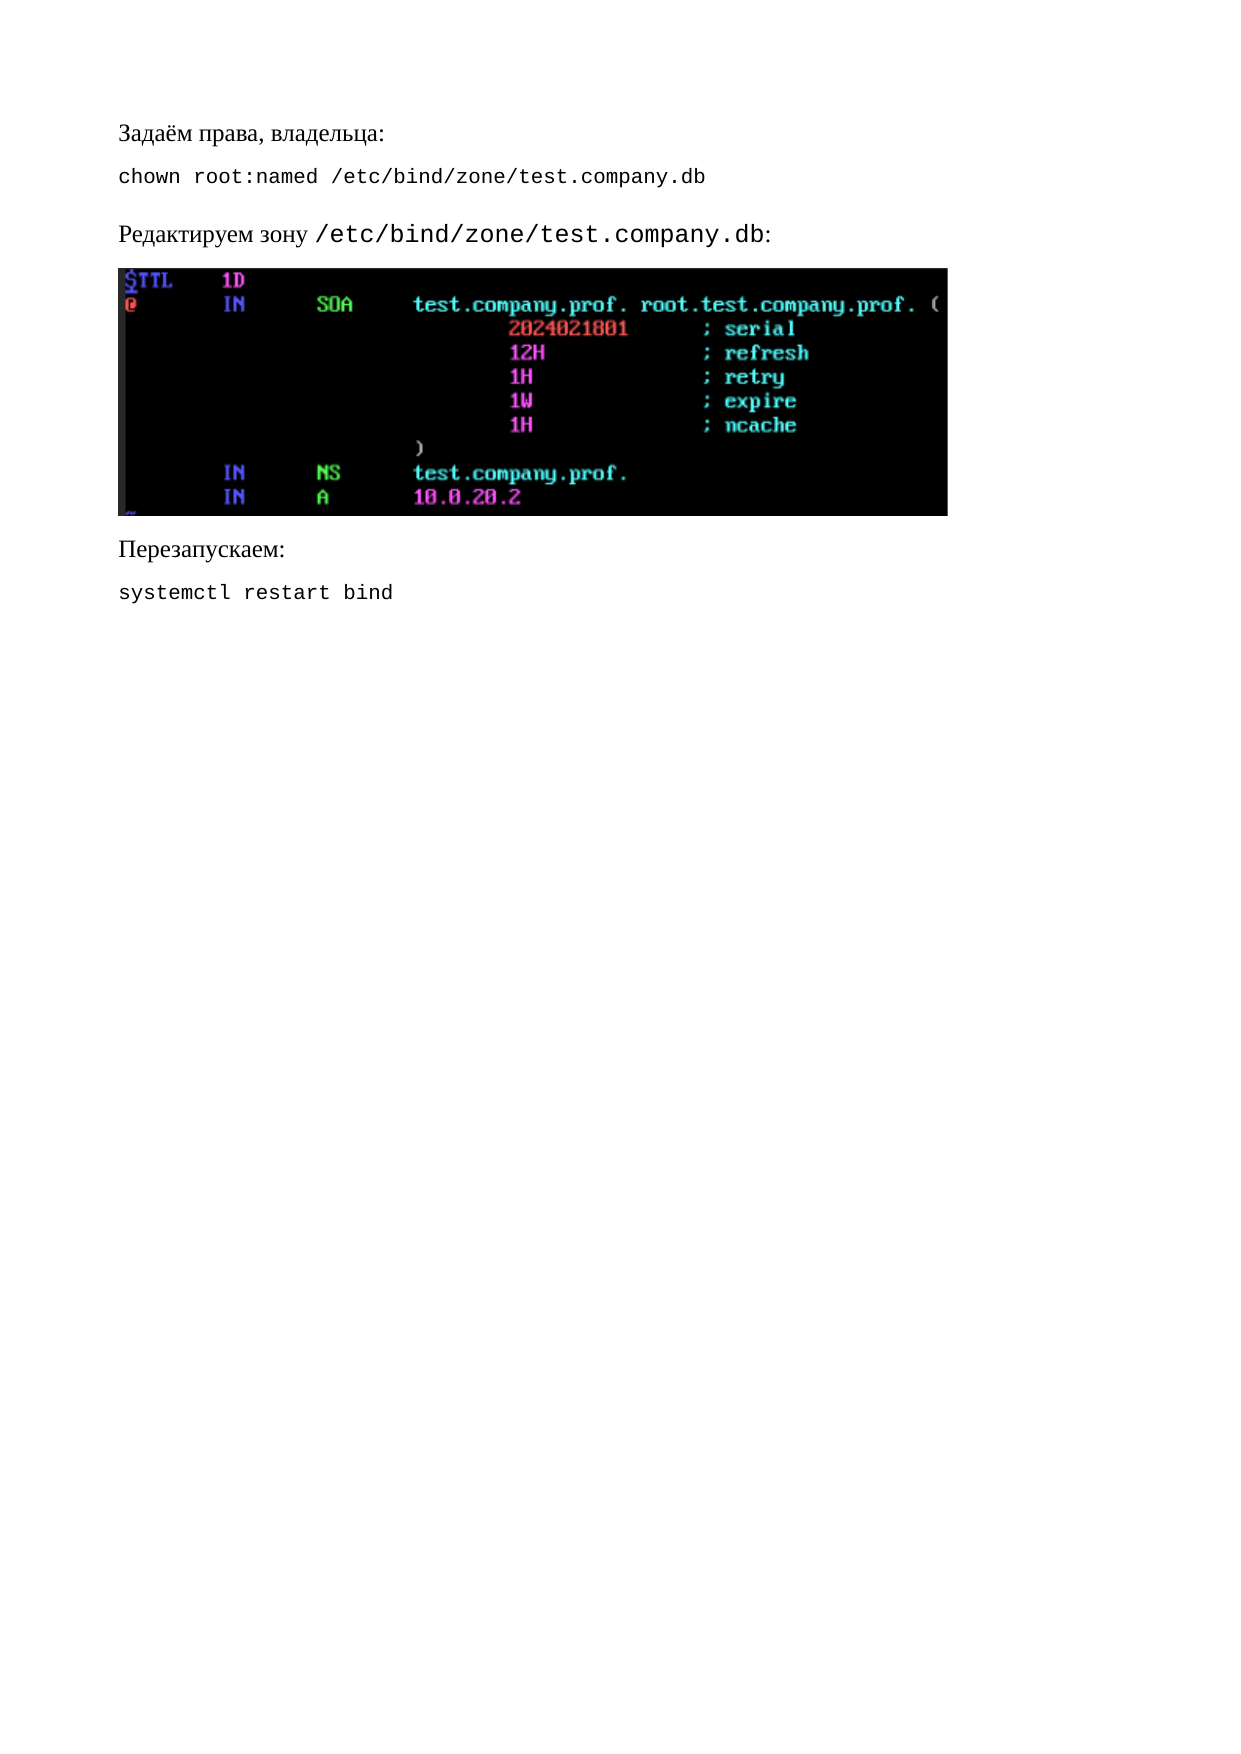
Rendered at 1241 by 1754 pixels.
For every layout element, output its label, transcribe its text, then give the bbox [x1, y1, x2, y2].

text Редактируем зону /etc/bind/zone/test.company.db: [118, 219, 1122, 250]
text Задаём права, владельца: [118, 118, 1122, 147]
picture [118, 268, 948, 516]
text chown root:named /etc/bind/zone/test.company.db [118, 166, 1122, 189]
text systemctl restart bind [118, 582, 1122, 606]
text Перезапускаем: [118, 534, 1122, 563]
